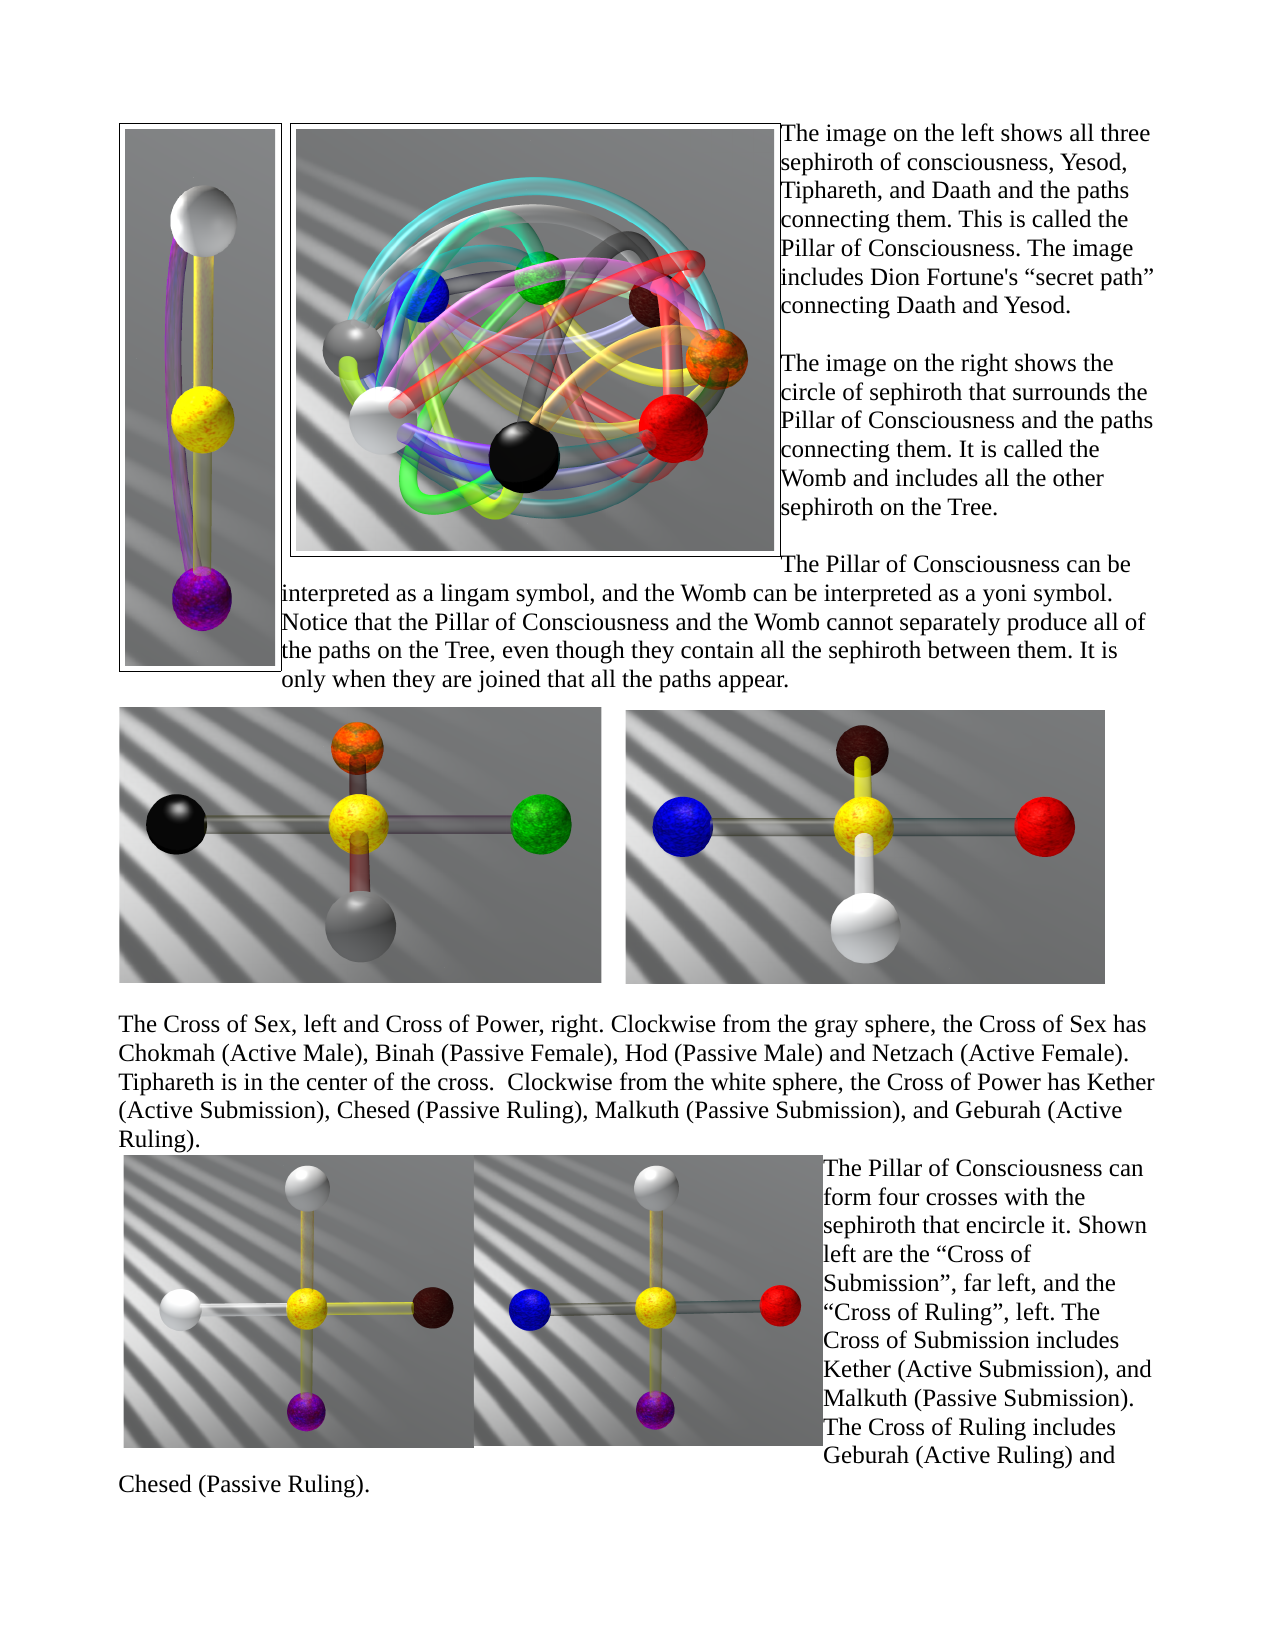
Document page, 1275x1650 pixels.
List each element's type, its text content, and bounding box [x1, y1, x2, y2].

picture [136, 129, 275, 666]
text The Pillar of Consciousness can form four crosses with the sephiroth that encircle it. Shown left are the “Cross of Submission”, far left, and the “Cross of Ruling”, left. The Cross of Submission includes [118, 1153, 1157, 1354]
picture [625, 710, 1105, 984]
picture [296, 129, 775, 551]
text The image on the left shows all three sephiroth of consciousness, Yesod, Tiphareth, and Daath and the paths connecting them. This is called the Pillar of Consciousness. The image includes Dion Fortune's “secret path” connecting Daath and Yesod. [118, 118, 1157, 319]
text [291, 124, 780, 556]
text The Pillar of Consciousness can be interpreted as a lingam symbol, and the Womb can be interpreted as a yoni symbol. Notice that the Pillar of Consciousness and the Womb cannot separately produce all of the paths on the Tree, even though they contain all the sephiroth between them. It is only when they are joined that all the paths appear. [118, 549, 1157, 693]
picture [123, 1155, 823, 1448]
text [120, 124, 281, 671]
picture [119, 707, 602, 983]
text The image on the right shows the circle of sephiroth that surrounds the Pillar of Consciousness and the paths connecting them. It is called the Womb and includes all the other sephiroth on the Tree. [781, 348, 1157, 521]
text Kether (Active Submission), and Malkuth (Passive Submission). The Cross of Ruling includes Geburah (Active Ruling) and Chesed (Passive Ruling). [118, 1354, 1157, 1498]
text The Cross of Sex, left and Cross of Power, right. Clockwise from the gray sphere, the Cross of Sex has Chokmah (Active Male), Binah (Passive Female), Hod (Passive Male) and Netzach (Active Female). Tiphareth is in the center of the cross. Clockwise from the white sphere, the Cross of Power has Kether (Active Submission), Chesed (Passive Ruling), Malkuth (Passive Submission), and Geburah (Active Ruling). [118, 1009, 1157, 1153]
